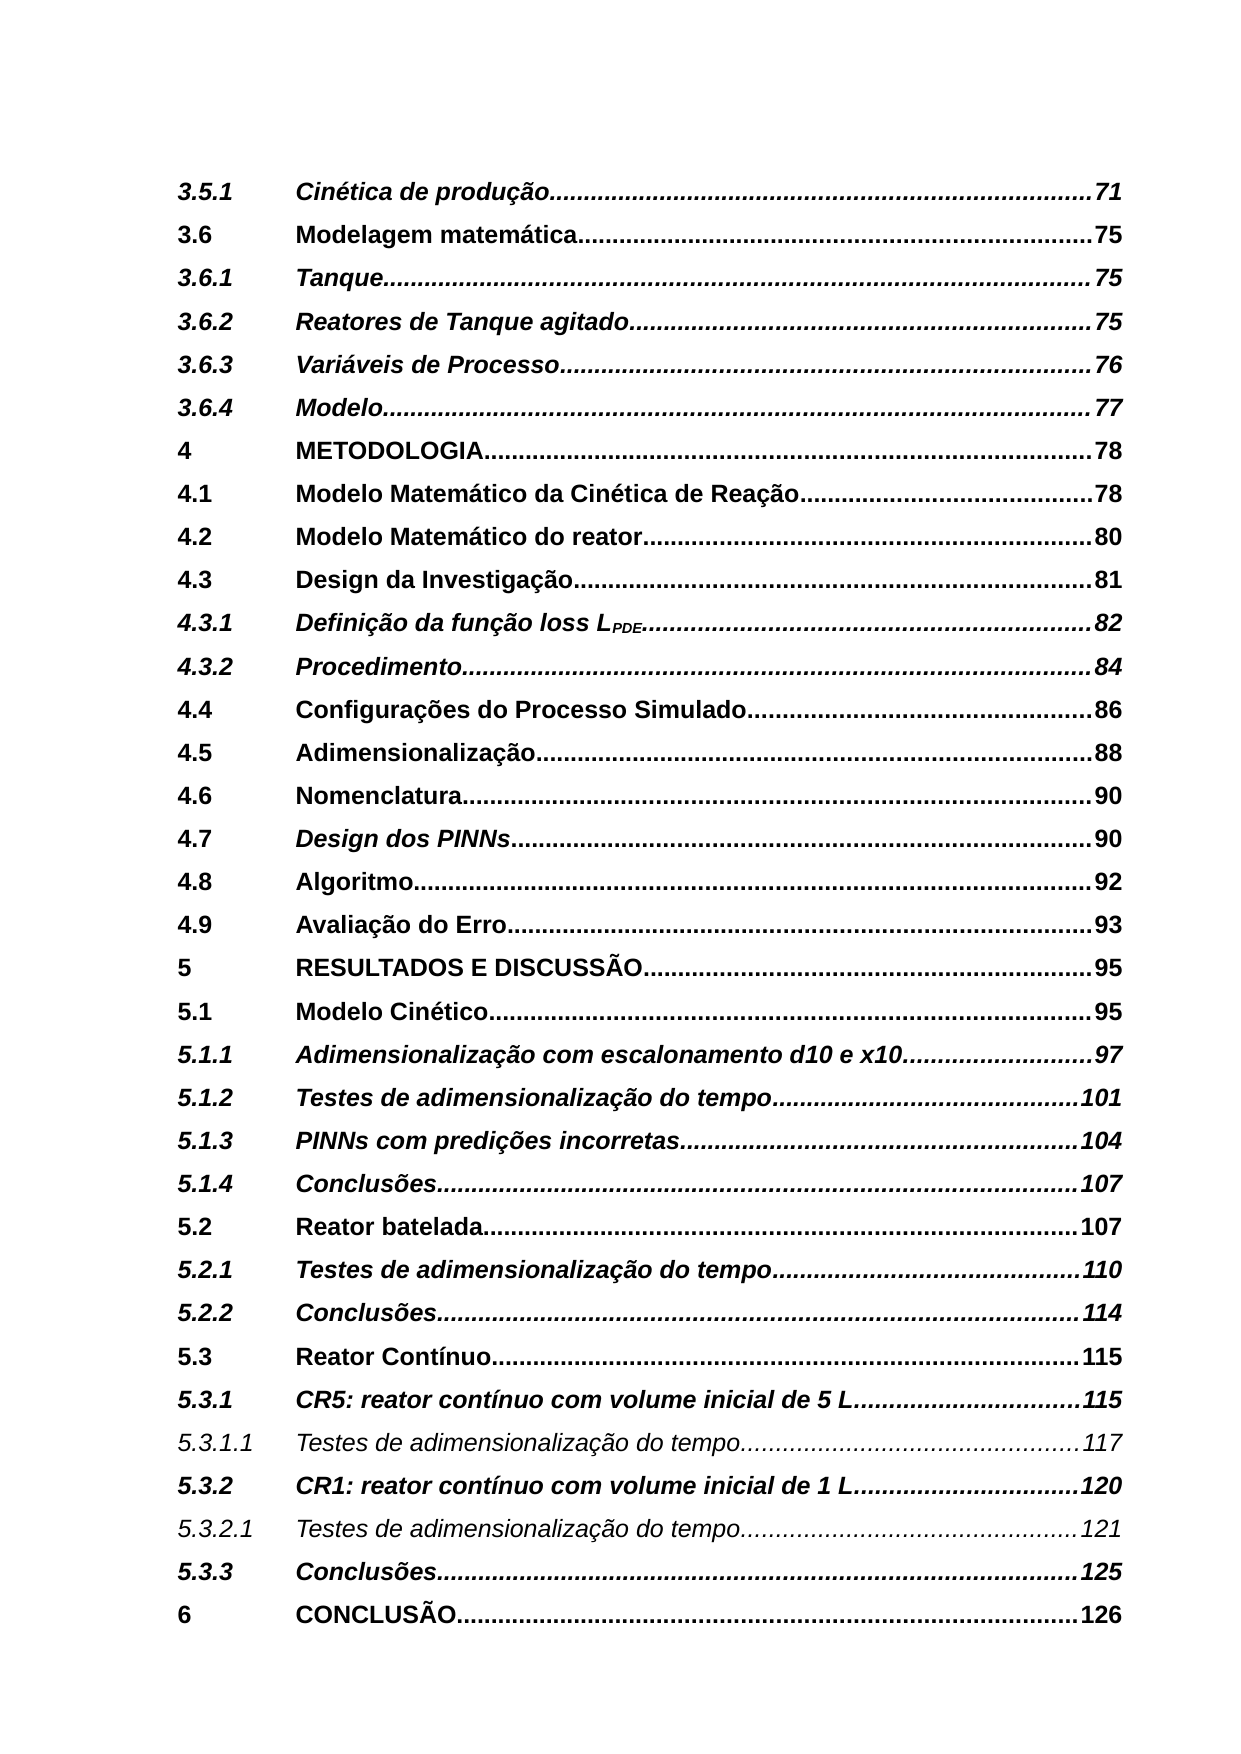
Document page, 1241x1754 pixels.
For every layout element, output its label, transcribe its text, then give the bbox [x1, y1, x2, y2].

text 4.8 Algoritmo 92 [177, 867, 1122, 896]
text 4.4 Configurações do Processo Simulado 86 [177, 695, 1122, 723]
text 3.6 Modelagem matemática 75 [177, 220, 1122, 249]
text 4.9 Avaliação do Erro 93 [177, 910, 1122, 939]
text 3.6.1 Tanque 75 [177, 263, 1122, 292]
text 5.3.1.1 Testes de adimensionalização do tempo 117 [177, 1428, 1122, 1457]
text 5.2.2 Conclusões 114 [177, 1298, 1122, 1327]
text 3.6.4 Modelo 77 [177, 393, 1122, 422]
text 3.6.2 Reatores de Tanque agitado 75 [177, 307, 1122, 335]
text 5.3.2 CR1: reator contínuo com volume inicial de 1 L 120 [177, 1471, 1122, 1500]
text 4.3.2 Procedimento 84 [177, 652, 1122, 680]
text 4.1 Modelo Matemático da Cinética de Reação 78 [177, 479, 1122, 508]
text 4.3 Design da Investigação 81 [177, 565, 1122, 594]
text 5.1.3 PINNs com predições incorretas 104 [177, 1126, 1122, 1155]
text 5.2 Reator batelada 107 [177, 1212, 1122, 1241]
text 3.6.3 Variáveis de Processo 76 [177, 350, 1122, 378]
text 4.2 Modelo Matemático do reator 80 [177, 522, 1122, 551]
text 5.1.4 Conclusões 107 [177, 1169, 1122, 1198]
text 5.3.3 Conclusões 125 [177, 1557, 1122, 1586]
text 5.2.1 Testes de adimensionalização do tempo 110 [177, 1255, 1122, 1284]
text 5.3 Reator Contínuo 115 [177, 1342, 1122, 1370]
text 5.1.1 Adimensionalização com escalonamento d10 e x10 97 [177, 1040, 1122, 1068]
text 5.1.2 Testes de adimensionalização do tempo 101 [177, 1083, 1122, 1112]
text 4.5 Adimensionalização 88 [177, 738, 1122, 767]
text 5.3.2.1 Testes de adimensionalização do tempo 121 [177, 1514, 1122, 1543]
text 4.3.1 Definição da função loss LPDE 82 [177, 608, 1122, 637]
text 4 Metodologia 78 [177, 436, 1122, 465]
text 3.5.1 Cinética de produção 71 [177, 177, 1122, 206]
text 6 Conclusão 126 [177, 1600, 1122, 1629]
text 4.7 Design dos PINNs 90 [177, 824, 1122, 853]
text 4.6 Nomenclatura 90 [177, 781, 1122, 810]
text 5 RESULTADOS E DISCUSSÃO 95 [177, 953, 1122, 982]
text 5.1 Modelo Cinético 95 [177, 997, 1122, 1025]
text 5.3.1 CR5: reator contínuo com volume inicial de 5 L 115 [177, 1385, 1122, 1413]
